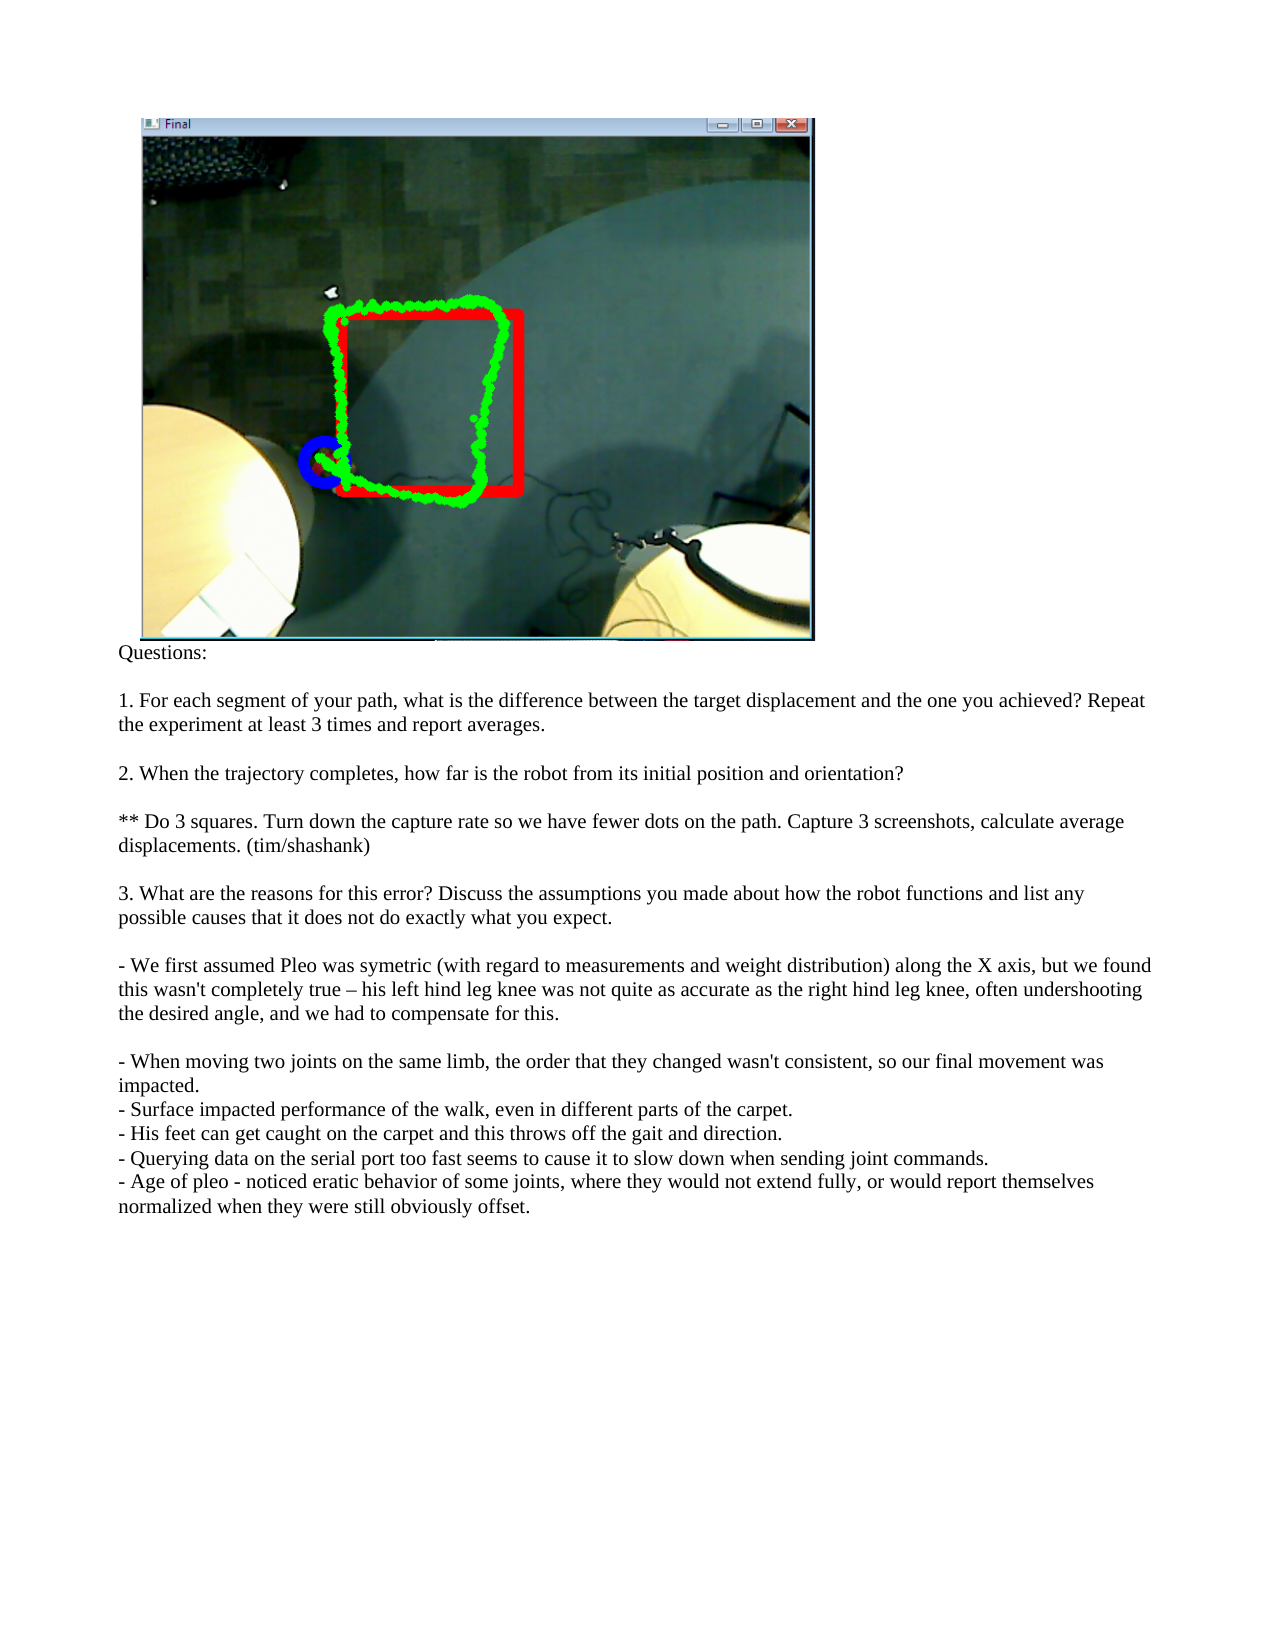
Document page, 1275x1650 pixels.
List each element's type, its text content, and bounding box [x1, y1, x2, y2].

text - Surface impacted performance of the walk, even in different parts of the carpet. [118, 1097, 1157, 1121]
text - When moving two joints on the same limb, the order that they changed wasn't consistent, so our final movement was impacted. [118, 1049, 1157, 1097]
text - Age of pleo - noticed eratic behavior of some joints, where they would not extend fully, or would report themselves normalized when they were still obviously offset. [118, 1169, 1157, 1218]
text 2. When the trajectory completes, how far is the robot from its initial position and orientation? [118, 760, 1157, 784]
picture [140, 118, 816, 641]
text 1. For each segment of your path, what is the difference between the target displacement and the one you achieved? Repeat the experiment at least 3 times and report averages. [118, 688, 1157, 736]
text - We first assumed Pleo was symetric (with regard to measurements and weight distribution) along the X axis, but we found this wasn't completely true – his left hind leg knee was not quite as accurate as the right hind leg knee, often undershooting the desired angle, and we had to compensate for this. [118, 953, 1157, 1025]
text Questions: [118, 118, 1157, 664]
text 3. What are the reasons for this error? Discuss the assumptions you made about how the robot functions and list any possible causes that it does not do exactly what you expect. [118, 881, 1157, 929]
text ** Do 3 squares. Turn down the capture rate so we have fewer dots on the path. Capture 3 screenshots, calculate average displacements. (tim/shashank) [118, 808, 1157, 857]
text - Querying data on the serial port too fast seems to cause it to slow down when sending joint commands. [118, 1145, 1157, 1169]
text - His feet can get caught on the carpet and this throws off the gait and direction. [118, 1121, 1157, 1145]
